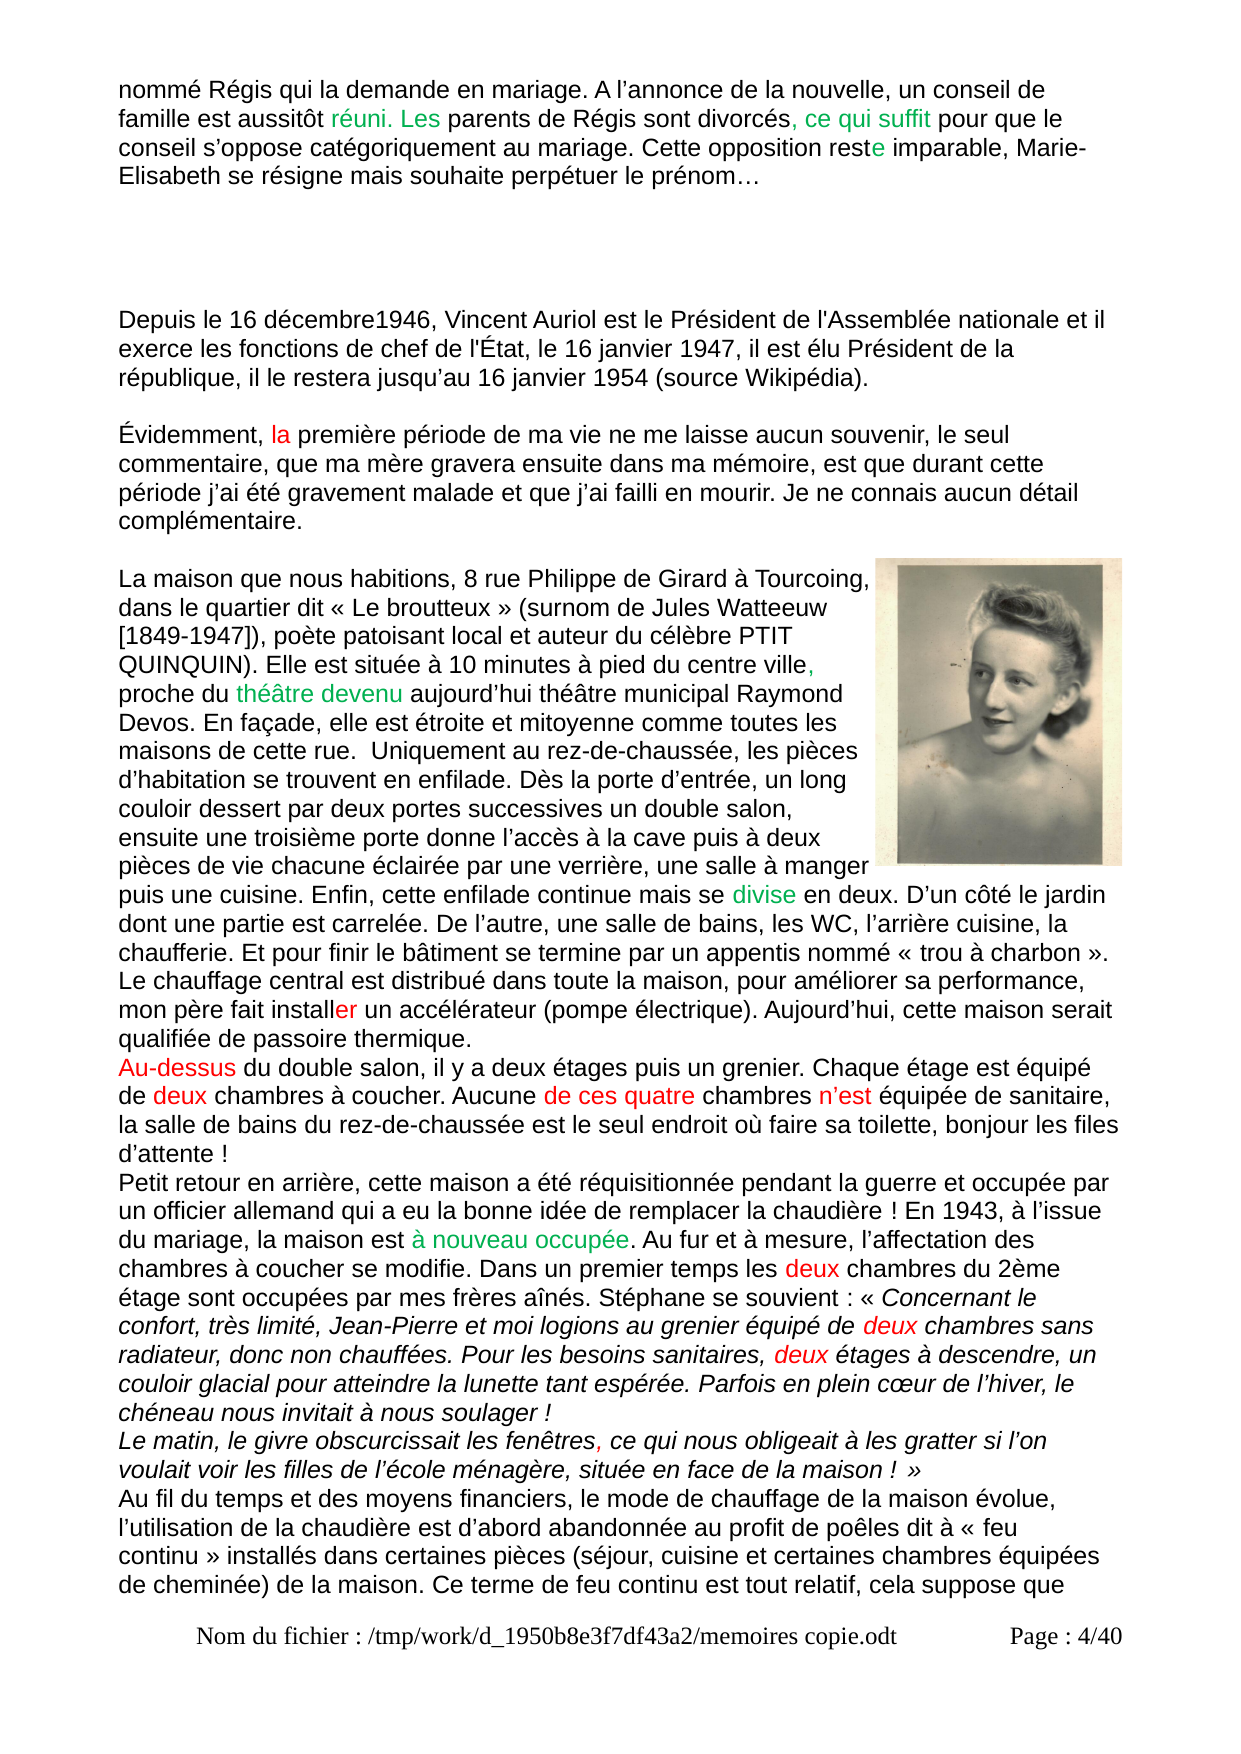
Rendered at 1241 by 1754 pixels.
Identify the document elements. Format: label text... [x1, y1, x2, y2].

text La maison que nous habitions, 8 rue Philippe de Girard à Tourcoing, dans le quartier dit « Le broutteux » (surnom de Jules Watteeuw [1849-1947]), poète patoisant local et auteur du célèbre PTIT QUINQUIN). Elle est située à 10 minutes à pied du centre ville, proche du théâtre devenu aujourd’hui théâtre municipal Raymond Devos. En façade, elle est étroite et mitoyenne comme toutes les maisons de cette rue. Uniquement au rez-de-chaussée, les pièces d’habitation se trouvent en enfilade. Dès la porte d’entrée, un long couloir dessert par deux portes successives un double salon, ensuite une troisième porte donne l’accès à la cave puis à deux pièces de vie chacune éclairée par une verrière, une salle à manger puis une cuisine. Enfin, cette enfilade continue mais se divise en deux. D’un côté le jardin dont une partie est carrelée. De l’autre, une salle de bains, les WC, l’arrière cuisine, la chaufferie. Et pour finir le bâtiment se termine par un appentis nommé « trou à charbon ». Le chauffage central est distribué dans toute la maison, pour améliorer sa performance, mon père fait installer un accélérateur (pompe électrique). Aujourd’hui, cette maison serait qualifiée de passoire thermique. [118, 621, 1122, 1110]
text Petit retour en arrière, cette maison a été réquisitionnée pendant la guerre et occupée par un officier allemand qui a eu la bonne idée de remplacer la chaudière ! En 1943, à l’issue du mariage, la maison est à nouveau occupée. Au fur et à mesure, l’affectation des chambres à coucher se modifie. Dans un premier temps les deux chambres du 2ème étage sont occupées par mes frères aînés. Stéphane se souvient : « Concernant le confort, très limité, Jean-Pierre et moi logions au grenier équipé de deux chambres sans radiateur, donc non chauffées. Pour les besoins sanitaires, deux étages à descendre, un couloir glacial pour atteindre la lunette tant espérée. Parfois en plein cœur de l’hiver, le chéneau nous invitait à nous soulager ! [118, 1225, 1122, 1484]
text Évidemment, la première période de ma vie ne me laisse aucun souvenir, le seul commentaire, que ma mère gravera ensuite dans ma mémoire, est que durant cette période j’ai été gravement malade et que j’ai failli en mourir. Je ne connais aucun détail complémentaire. [118, 477, 1122, 592]
text Il s’agit d’un chagrin d’amour. Marie-Elisabeth (tante Babeth), sa sœur, exerce l’activité d’aide aux mères (appellation usitée à cette époque et disparue aujourd’hui) qui consiste en l’accompagnement de familles aisées (garde des enfants et sans doute quelques travaux d’intendance). Dans les années qui ont précédé ma naissance, elle accepte une mission en Tunisie (Sfax) et c’est là, sous le soleil de la Méditerranée, qu’elle s’amourache d’un garçon nommé Régis qui la demande en mariage. A l’annonce de la nouvelle, un conseil de famille est aussitôt réuni. Les parents de Régis sont divorcés, ce qui suffit pour que le conseil s’oppose catégoriquement au mariage. Cette opposition reste imparable, Marie-Elisabeth se résigne mais souhaite perpétuer le prénom… [118, 75, 1122, 247]
text Illustration 7 [875, 592, 1122, 615]
text Depuis le 16 décembre1946, Vincent Auriol est le Président de l'Assemblée nationale et il exerce les fonctions de chef de l'État, le 16 janvier 1947, il est élu Président de la république, il le restera jusqu’au 16 janvier 1954 (source Wikipédia). [118, 362, 1122, 449]
text Le matin, le givre obscurcissait les fenêtres, ce qui nous obligeait à les gratter si l’on voulait voir les filles de l’école ménagère, située en face de la maison ! » [118, 1484, 1122, 1541]
text Au-dessus du double salon, il y a deux étages puis un grenier. Chaque étage est équipé de deux chambres à coucher. Aucune de ces quatre chambres n’est équipée de sanitaire, la salle de bains du rez-de-chaussée est le seul endroit où faire sa toilette, bonjour les files d’attente ! [118, 1110, 1122, 1225]
